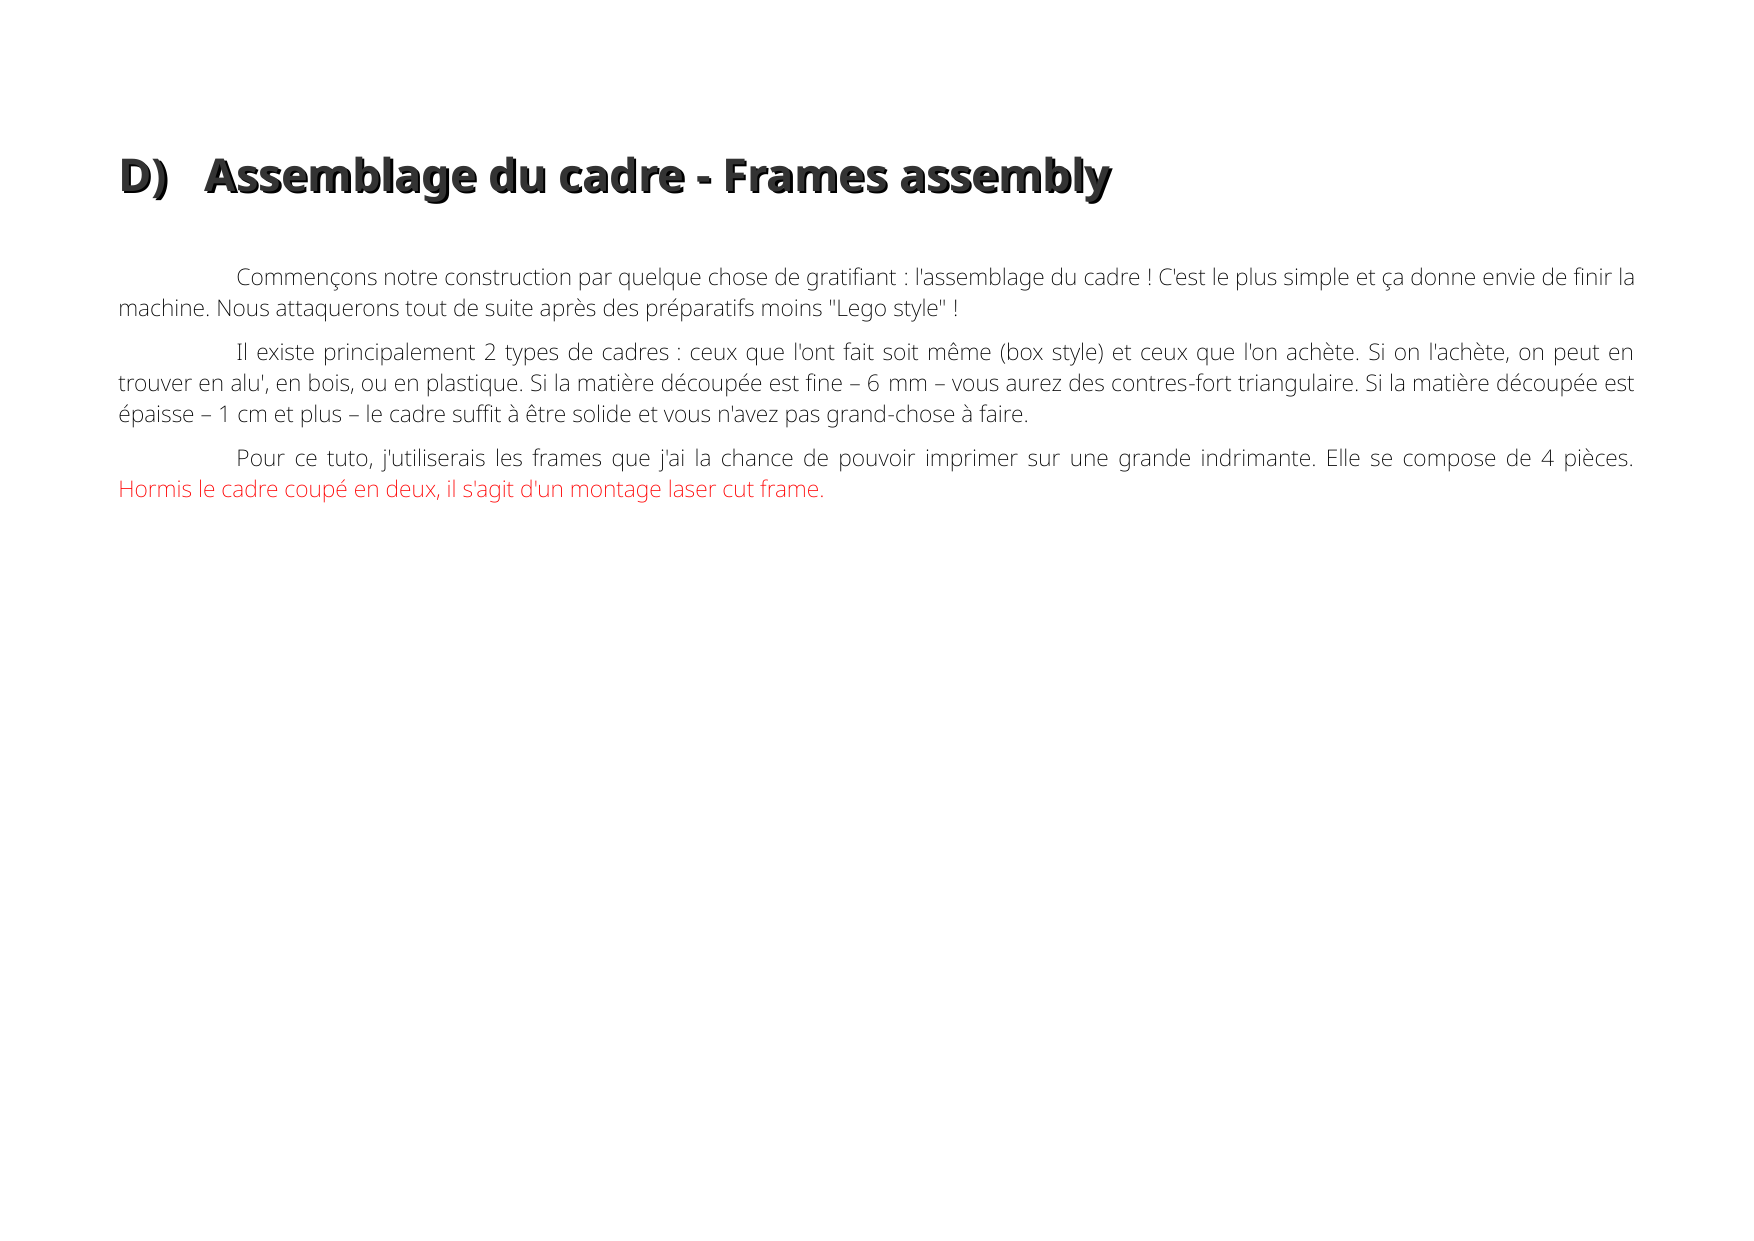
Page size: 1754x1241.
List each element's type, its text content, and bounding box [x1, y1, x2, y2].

text Pour ce tuto, j'utiliserais les frames que j'ai la chance de pouvoir imprimer sur une grande indrimante. Elle se compose de 4 pièces. Hormis le cadre coupé en deux, il s'agit d'un montage laser cut frame. [118, 442, 1636, 505]
text Commençons notre construction par quelque chose de gratifiant : l'assemblage du cadre ! C'est le plus simple et ça donne envie de finir la machine. Nous attaquerons tout de suite après des préparatifs moins "Lego style" ! [118, 261, 1636, 323]
text Il existe principalement 2 types de cadres : ceux que l'ont fait soit même (box style) et ceux que l'on achète. Si on l'achète, on peut en trouver en alu', en bois, ou en plastique. Si la matière découpée est fine – 6 mm – vous aurez des contres‑fort triangulaire. Si la matière découpée est épaisse – 1 cm et plus – le cadre suffit à être solide et vous n'avez pas grand‑chose à faire. [118, 336, 1636, 430]
subtitle Assemblage du cadre - Frames assembly [118, 143, 1636, 205]
